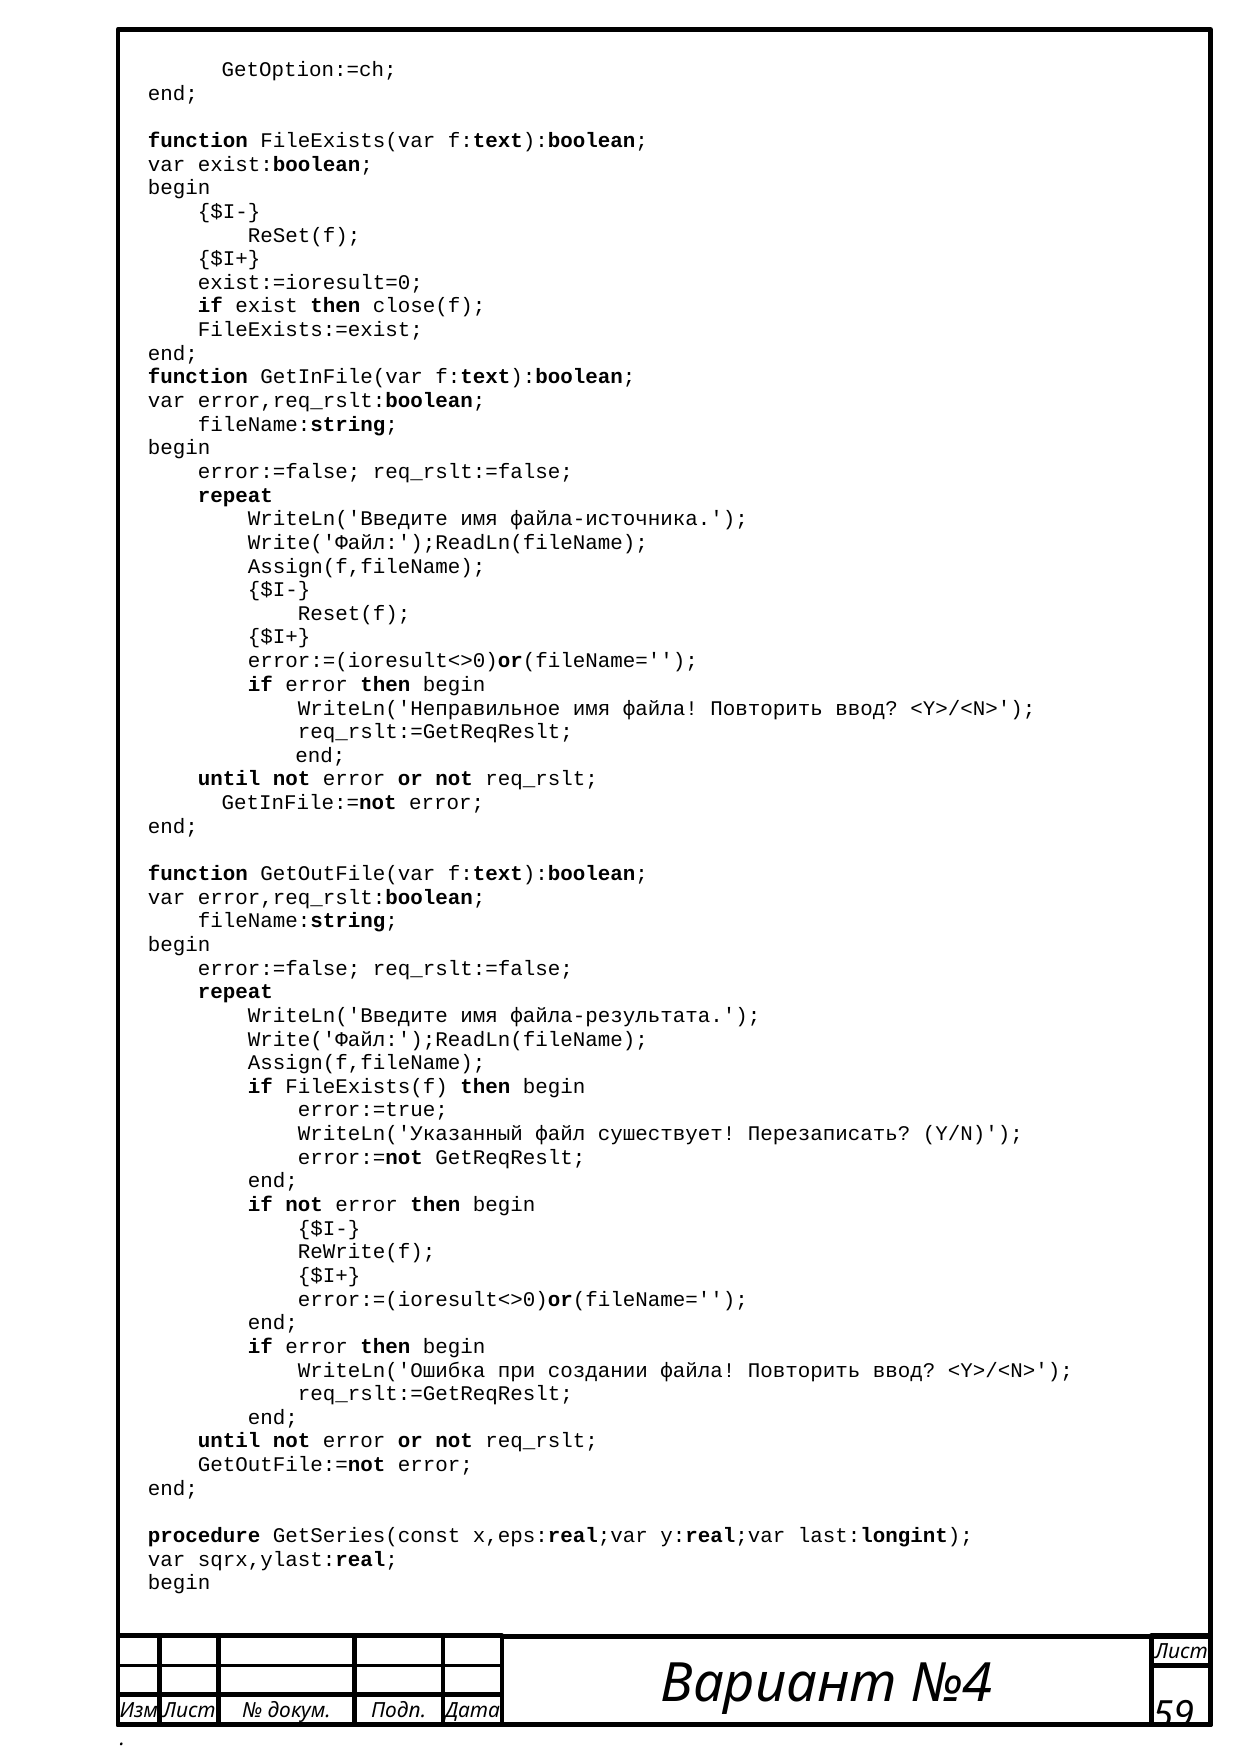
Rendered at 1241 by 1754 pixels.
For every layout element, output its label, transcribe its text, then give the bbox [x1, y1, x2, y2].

text until not error or not req_rslt; [148, 1431, 1181, 1454]
text function GetInFile(var f:text):boolean; [148, 366, 1181, 390]
text end; [148, 1478, 1181, 1501]
text error:=true; [148, 1099, 1181, 1123]
text end; [148, 745, 1181, 768]
text end; [148, 1170, 1181, 1194]
text fileName:string; [148, 910, 1181, 934]
text var error,req_rslt:boolean; [148, 887, 1181, 910]
text ReSet(f); [148, 224, 1181, 248]
text var error,req_rslt:boolean; [148, 390, 1181, 414]
text error:=false; req_rslt:=false; [148, 461, 1181, 485]
text until not error or not req_rslt; [148, 768, 1181, 792]
text if exist then close(f); [148, 296, 1181, 319]
text begin [148, 1572, 1181, 1596]
text WriteLn('Неправильное имя файла! Повторить ввод? <Y>/<N>'); [148, 697, 1181, 721]
text var sqrx,ylast:real; [148, 1549, 1181, 1572]
text function FileExists(var f:text):boolean; [148, 130, 1181, 154]
text WriteLn('Указанный файл сушествует! Перезаписать? (Y/N)'); [148, 1123, 1181, 1147]
text Write('Файл:');ReadLn(fileName); [148, 1028, 1181, 1052]
text if error then begin [148, 1336, 1181, 1359]
text begin [148, 437, 1181, 461]
text end; [148, 343, 1181, 366]
text {$I+} [148, 627, 1181, 650]
text {$I-} [148, 579, 1181, 603]
text WriteLn('Введите имя файла-источника.'); [148, 508, 1181, 532]
text ReWrite(f); [148, 1241, 1181, 1265]
text error:=not GetReqReslt; [148, 1147, 1181, 1170]
text fileName:string; [148, 414, 1181, 437]
text error:=(ioresult<>0)or(fileName=''); [148, 1289, 1181, 1312]
text GetOption:=ch; [148, 59, 1181, 83]
text var exist:boolean; [148, 154, 1181, 177]
text Assign(f,fileName); [148, 556, 1181, 579]
text Assign(f,fileName); [148, 1052, 1181, 1076]
text begin [148, 934, 1181, 958]
text Reset(f); [148, 603, 1181, 627]
text GetInFile:=not error; [148, 792, 1181, 816]
text {$I+} [148, 1265, 1181, 1289]
text FileExists:=exist; [148, 319, 1181, 343]
text repeat [148, 981, 1181, 1005]
text function GetOutFile(var f:text):boolean; [148, 863, 1181, 887]
text GetOutFile:=not error; [148, 1454, 1181, 1478]
text if error then begin [148, 674, 1181, 697]
text {$I-} [148, 1218, 1181, 1241]
text end; [148, 83, 1181, 106]
text procedure GetSeries(const x,eps:real;var y:real;var last:longint); [148, 1525, 1181, 1549]
text error:=(ioresult<>0)or(fileName=''); [148, 650, 1181, 674]
text {$I-} [148, 201, 1181, 224]
text exist:=ioresult=0; [148, 272, 1181, 296]
text error:=false; req_rslt:=false; [148, 958, 1181, 981]
text end; [148, 1312, 1181, 1336]
text WriteLn('Введите имя файла-результата.'); [148, 1005, 1181, 1028]
text repeat [148, 485, 1181, 508]
text end; [148, 1407, 1181, 1431]
text Write('Файл:');ReadLn(fileName); [148, 532, 1181, 556]
text begin [148, 177, 1181, 201]
text if not error then begin [148, 1194, 1181, 1218]
text if FileExists(f) then begin [148, 1076, 1181, 1099]
text WriteLn('Ошибка при создании файла! Повторить ввод? <Y>/<N>'); [148, 1359, 1181, 1383]
text {$I+} [148, 248, 1181, 272]
text end; [148, 816, 1181, 839]
text req_rslt:=GetReqReslt; [148, 1383, 1181, 1407]
text req_rslt:=GetReqReslt; [148, 721, 1181, 745]
